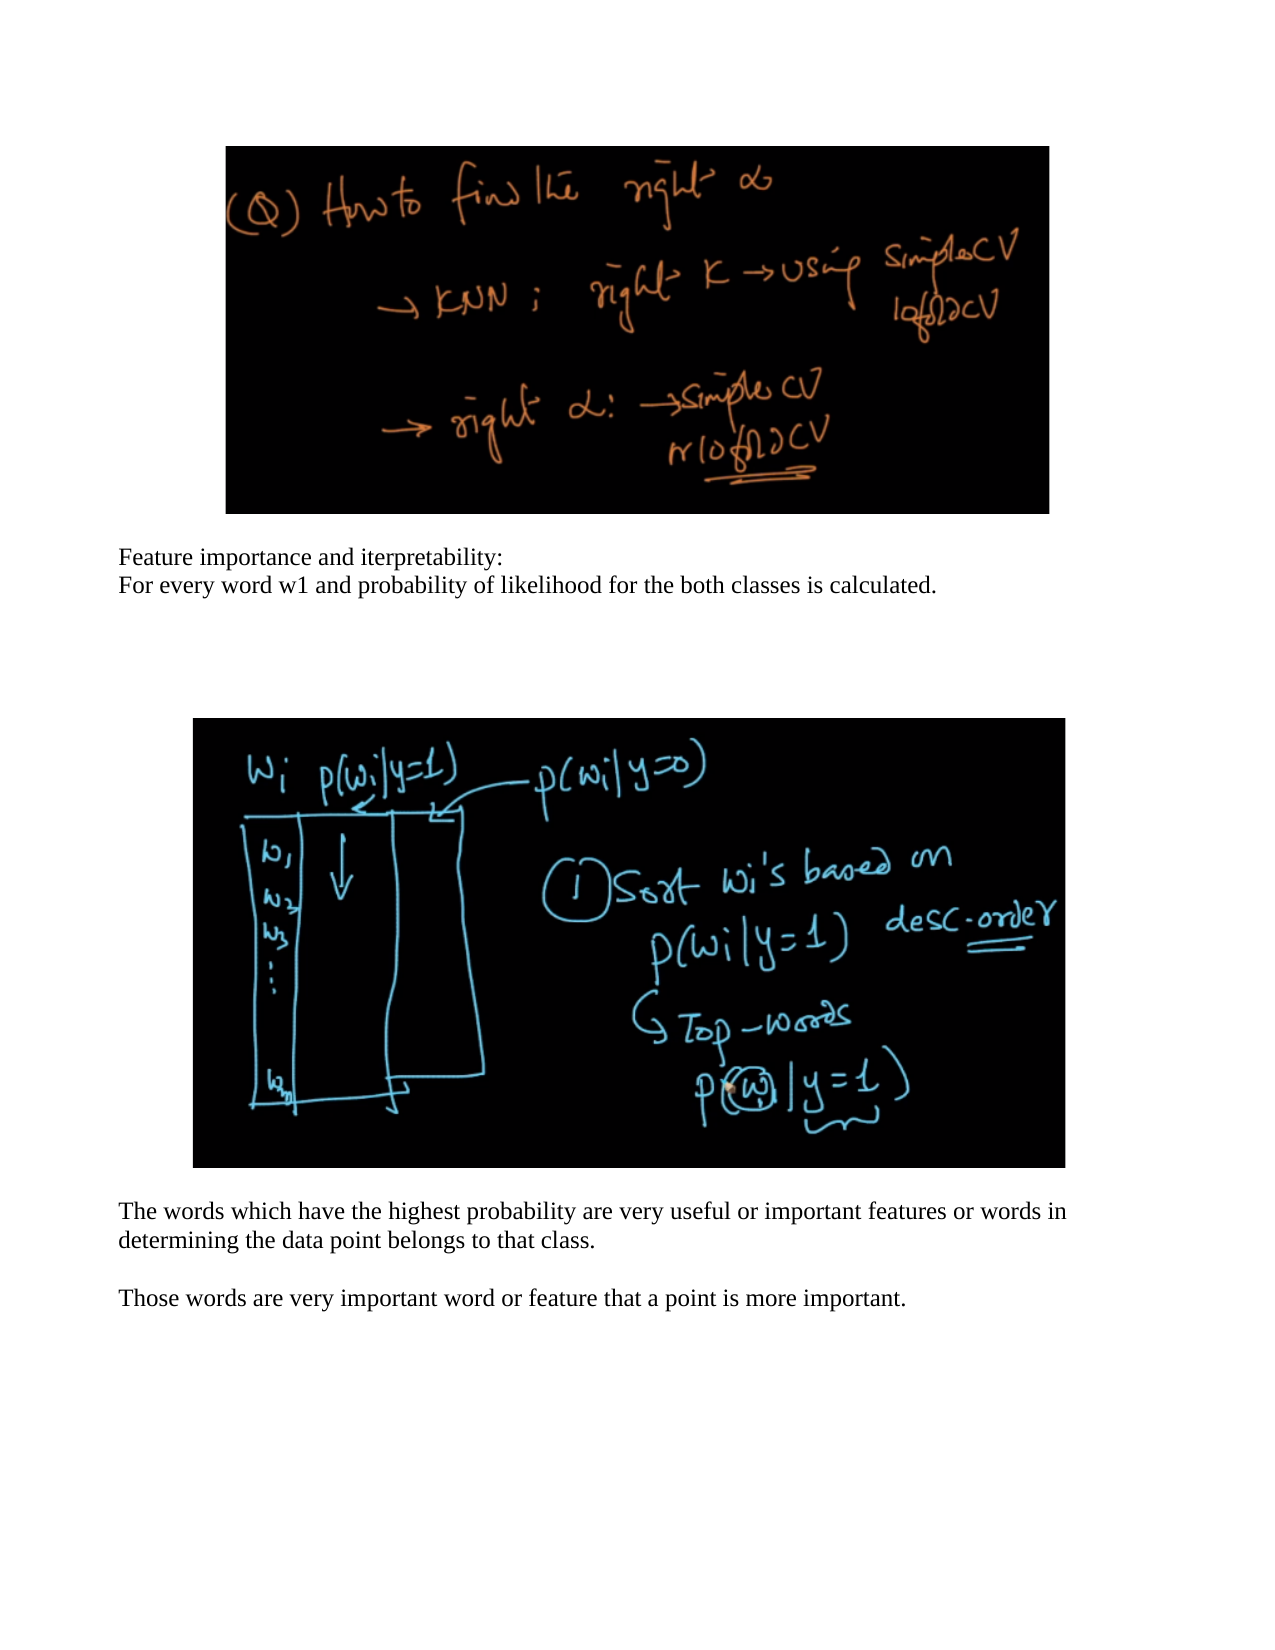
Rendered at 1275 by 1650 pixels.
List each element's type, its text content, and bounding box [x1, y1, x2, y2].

picture [192, 718, 1066, 1168]
text Feature importance and iterpretability: [118, 542, 1157, 571]
text Those words are very important word or feature that a point is more important. [118, 1283, 1157, 1311]
text For every word w1 and probability of likelihood for the both classes is calculated. [118, 571, 1157, 599]
picture [225, 146, 1050, 514]
text The words which have the highest probability are very useful or important features or words in determining the data point belongs to that class. [118, 1196, 1157, 1254]
